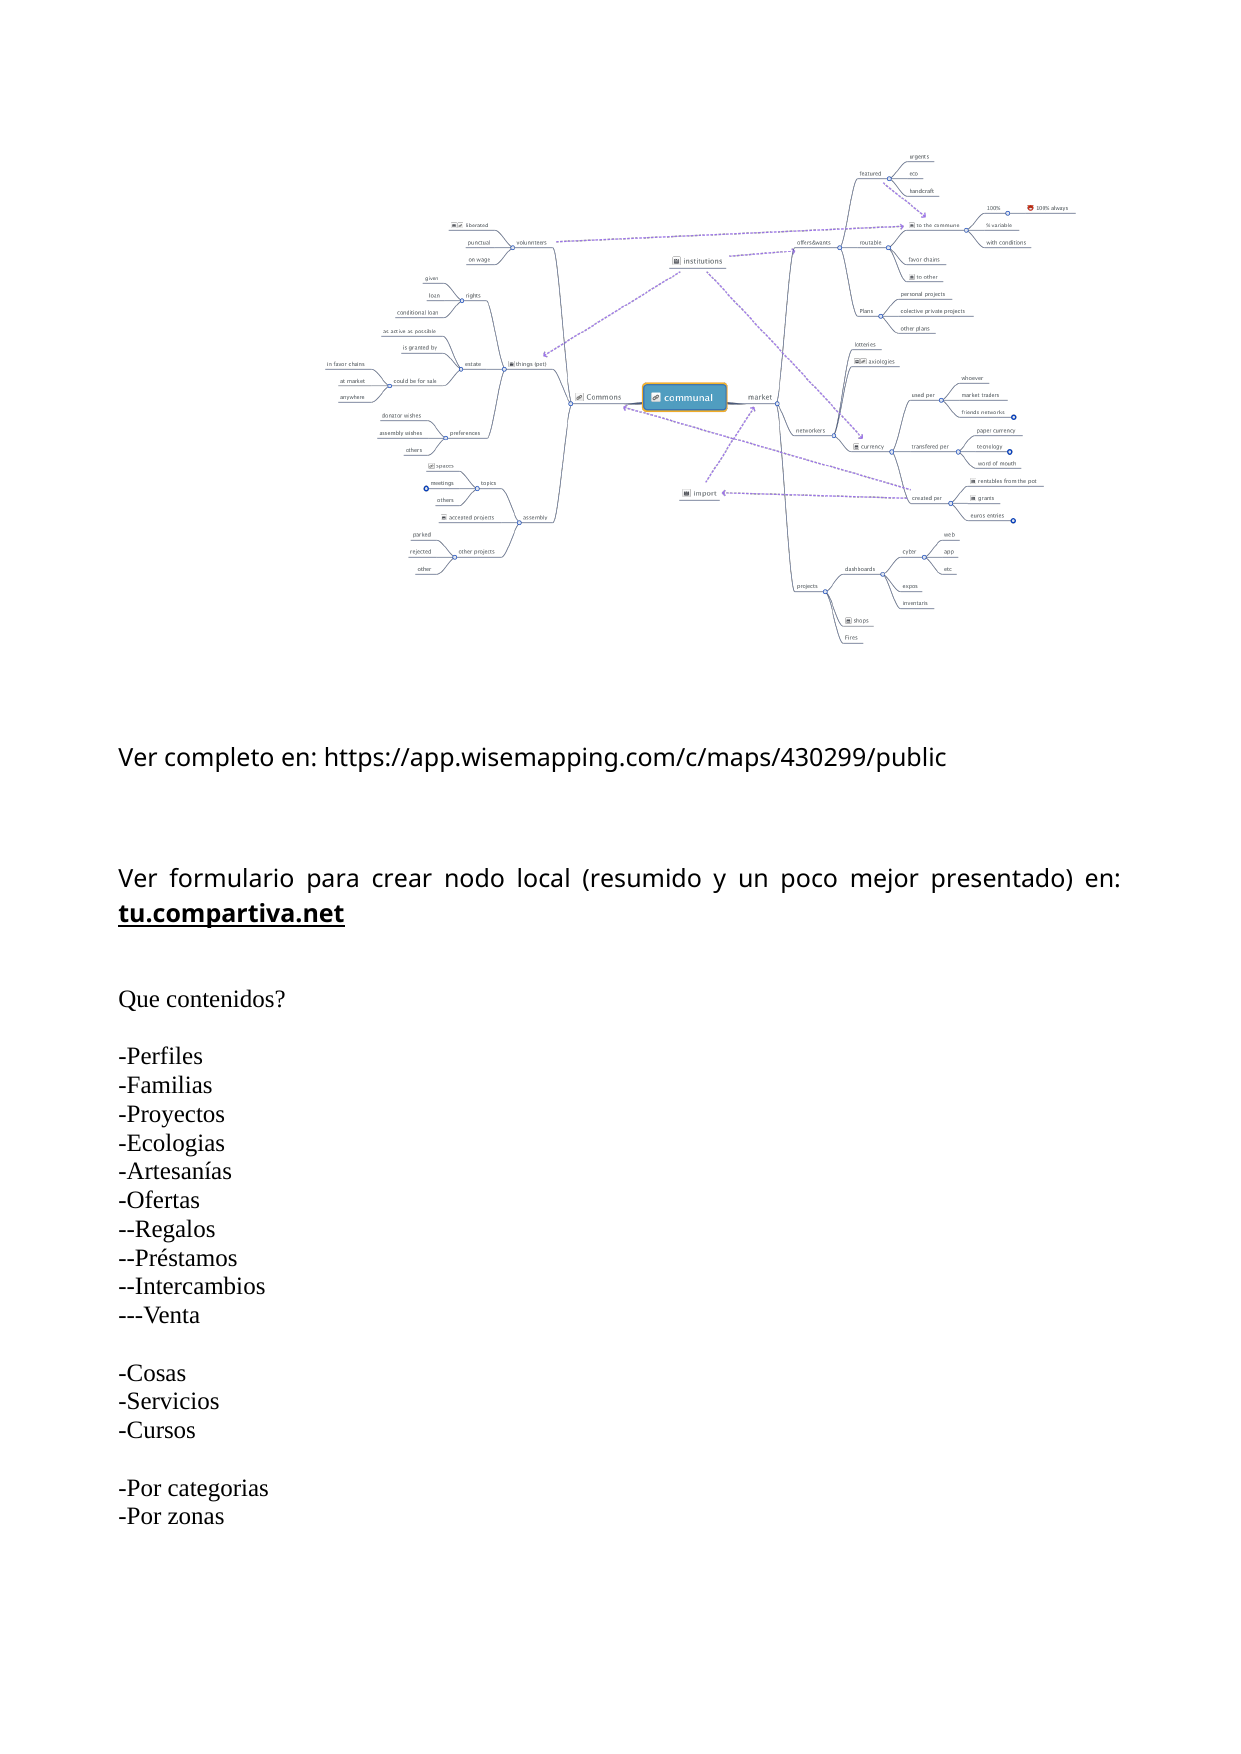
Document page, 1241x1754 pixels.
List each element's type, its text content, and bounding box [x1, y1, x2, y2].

text -Familias [118, 1070, 1122, 1099]
text -Cosas [118, 1358, 1122, 1386]
text --Intercambios [118, 1271, 1122, 1300]
text --Préstamos [118, 1243, 1122, 1271]
text -Perfiles [118, 1041, 1122, 1070]
text -Proyectos [118, 1099, 1122, 1128]
text -Ecologias [118, 1128, 1122, 1156]
text ---Venta [118, 1300, 1122, 1329]
text -Por zonas [118, 1501, 1122, 1530]
text Ver completo en: https://app.wisemapping.com/c/maps/430299/public [118, 738, 1122, 774]
text --Regalos [118, 1214, 1122, 1243]
text -Artesanías [118, 1156, 1122, 1185]
text -Cursos [118, 1415, 1122, 1444]
text Que contenidos? [118, 984, 1122, 1013]
text -Por categorias [118, 1473, 1122, 1501]
text -Servicios [118, 1386, 1122, 1415]
text -Ofertas [118, 1185, 1122, 1214]
text Ver formulario para crear nodo local (resumido y un poco mejor presentado) en: tu.compartiva.net [118, 859, 1122, 930]
picture [118, 118, 1123, 680]
